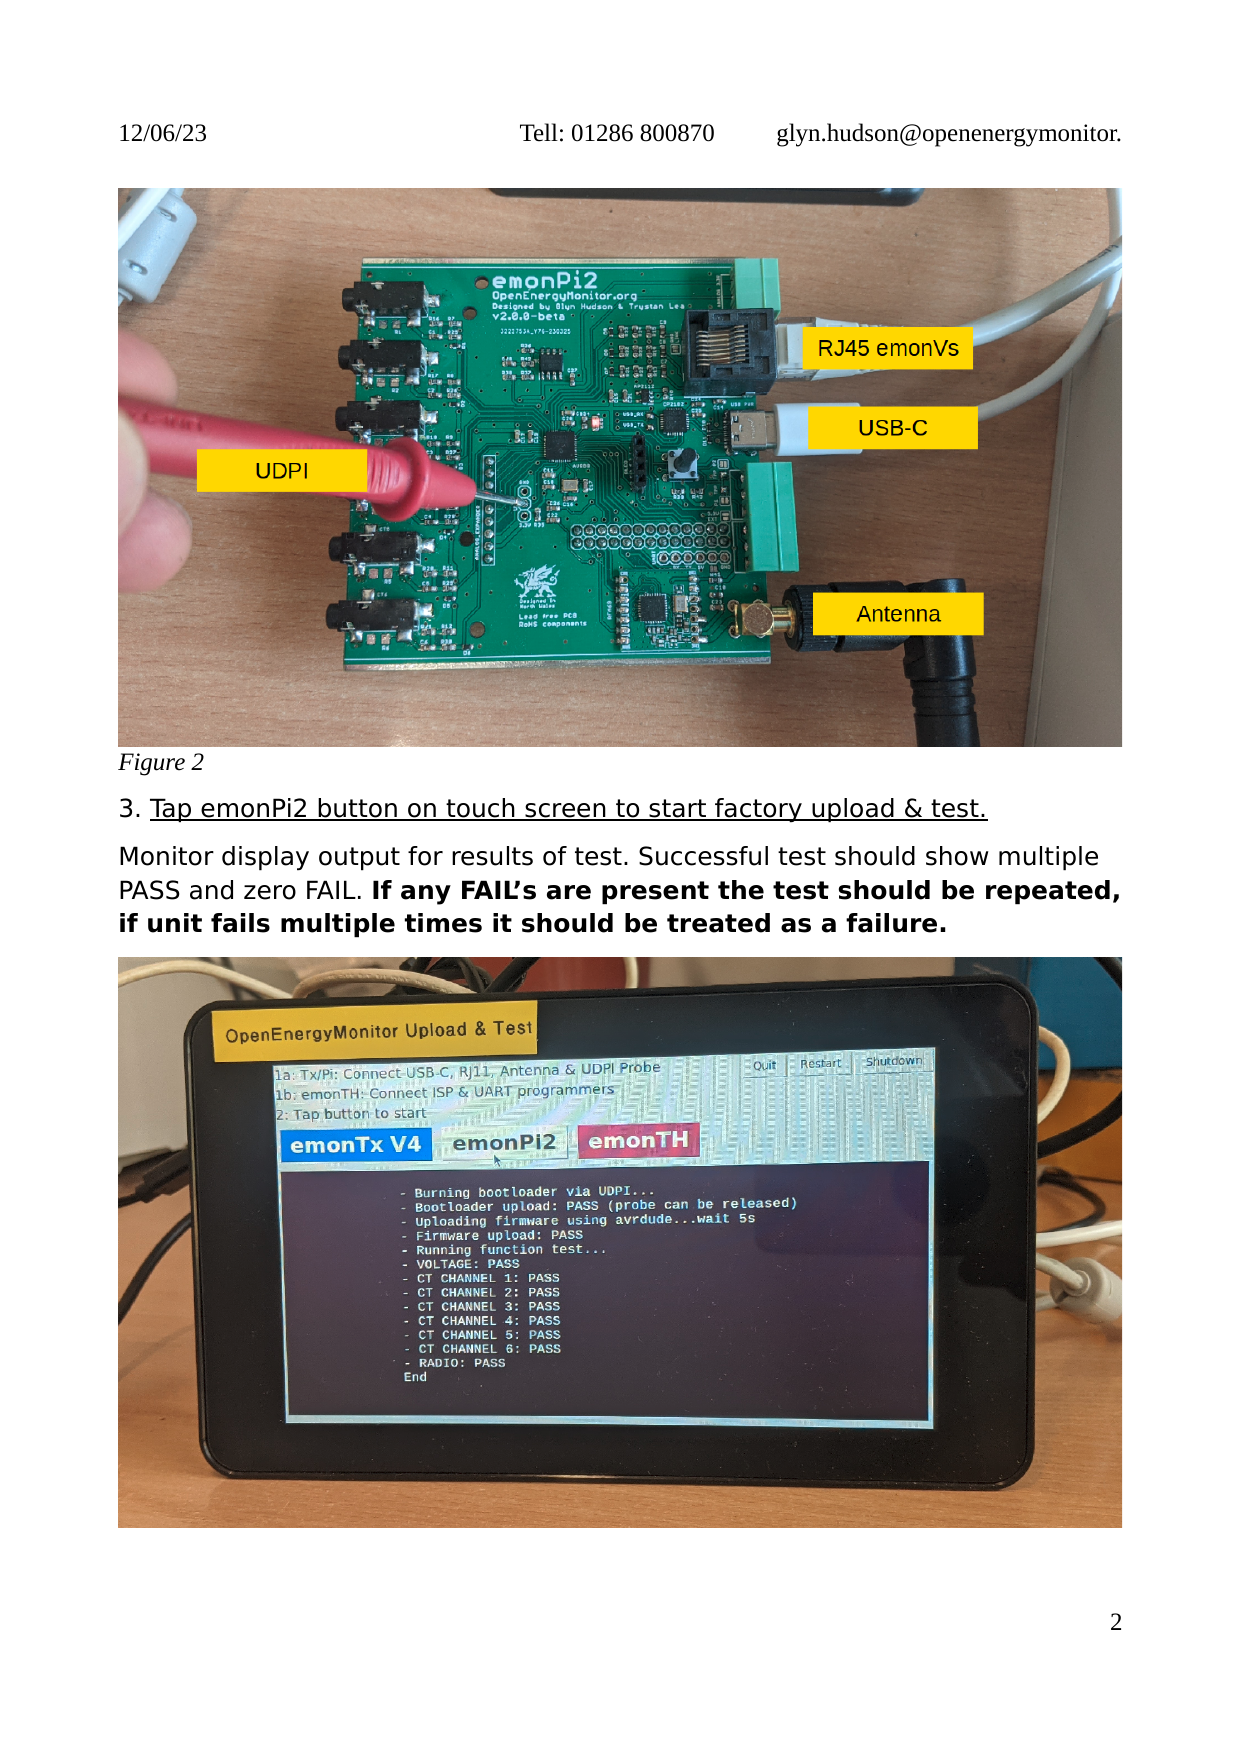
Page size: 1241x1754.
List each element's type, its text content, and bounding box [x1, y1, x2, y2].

text Figure 2 [118, 747, 1122, 775]
picture [118, 188, 1123, 747]
picture [118, 957, 1123, 1528]
text Monitor display output for results of test. Successful test should show multiple PASS and zero FAIL. If any FAIL’s are present the test should be repeated, if unit fails multiple times it should be treated as a failure. [118, 842, 1122, 939]
text 3. Tap emonPi2 button on touch screen to start factory upload & test. [118, 794, 1122, 823]
